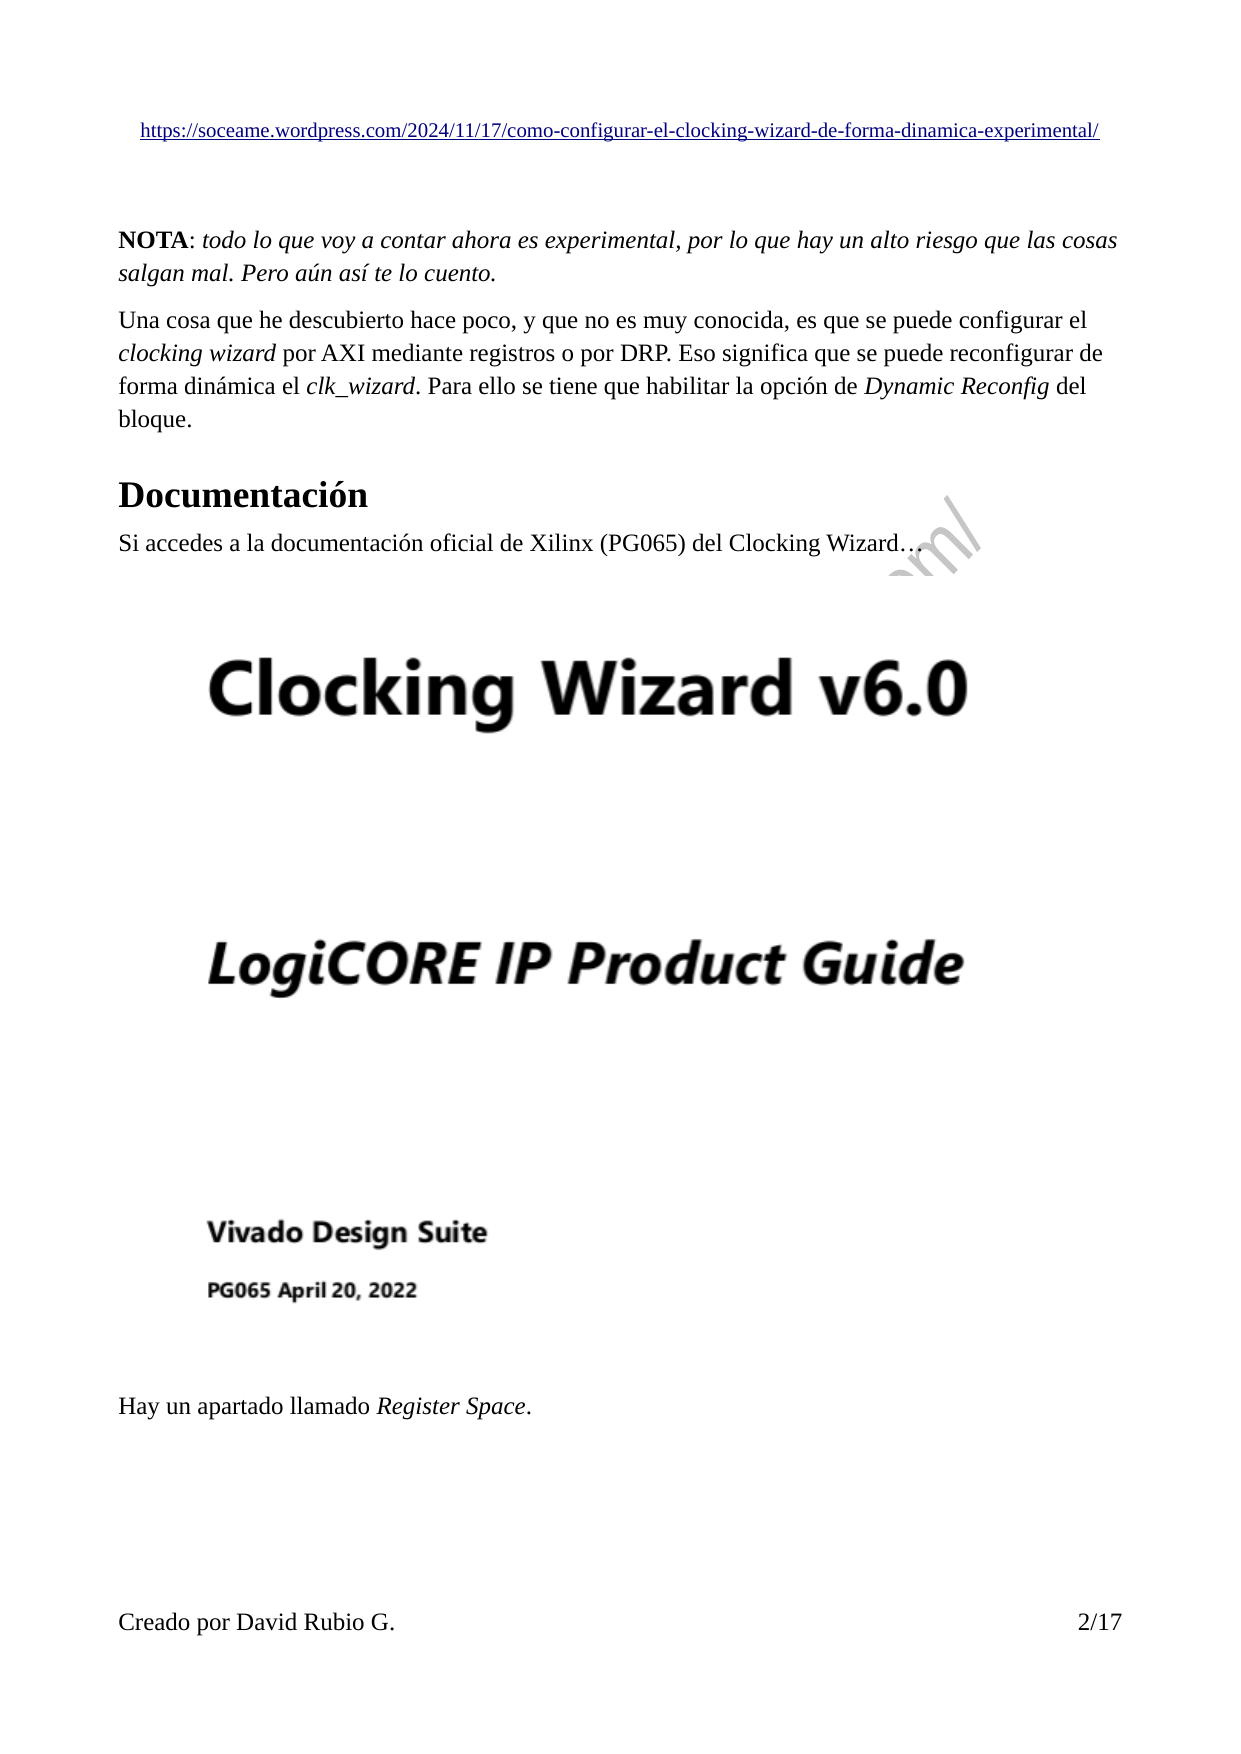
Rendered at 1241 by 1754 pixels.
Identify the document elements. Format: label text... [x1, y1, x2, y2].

text NOTA: todo lo que voy a contar ahora es experimental, por lo que hay un alto riesgo que las cosas salgan mal. Pero aún así te lo cuento. [118, 225, 1122, 286]
subtitle Documentación [118, 473, 1122, 516]
text Hay un apartado llamado Register Space. [118, 1391, 1122, 1420]
text Una cosa que he descubierto hace poco, y que no es muy conocida, es que se puede configurar el clocking wizard por AXI mediante registros o por DRP. Eso significa que se puede reconfigurar de forma dinámica el clk_wizard. Para ello se tiene que habilitar la opción de Dynamic Reconfig del bloque. [118, 305, 1122, 433]
text Si accedes a la documentación oficial de Xilinx (PG065) del Clocking Wizard… [118, 528, 935, 557]
picture [118, 576, 1124, 1367]
text [947, 528, 1122, 557]
